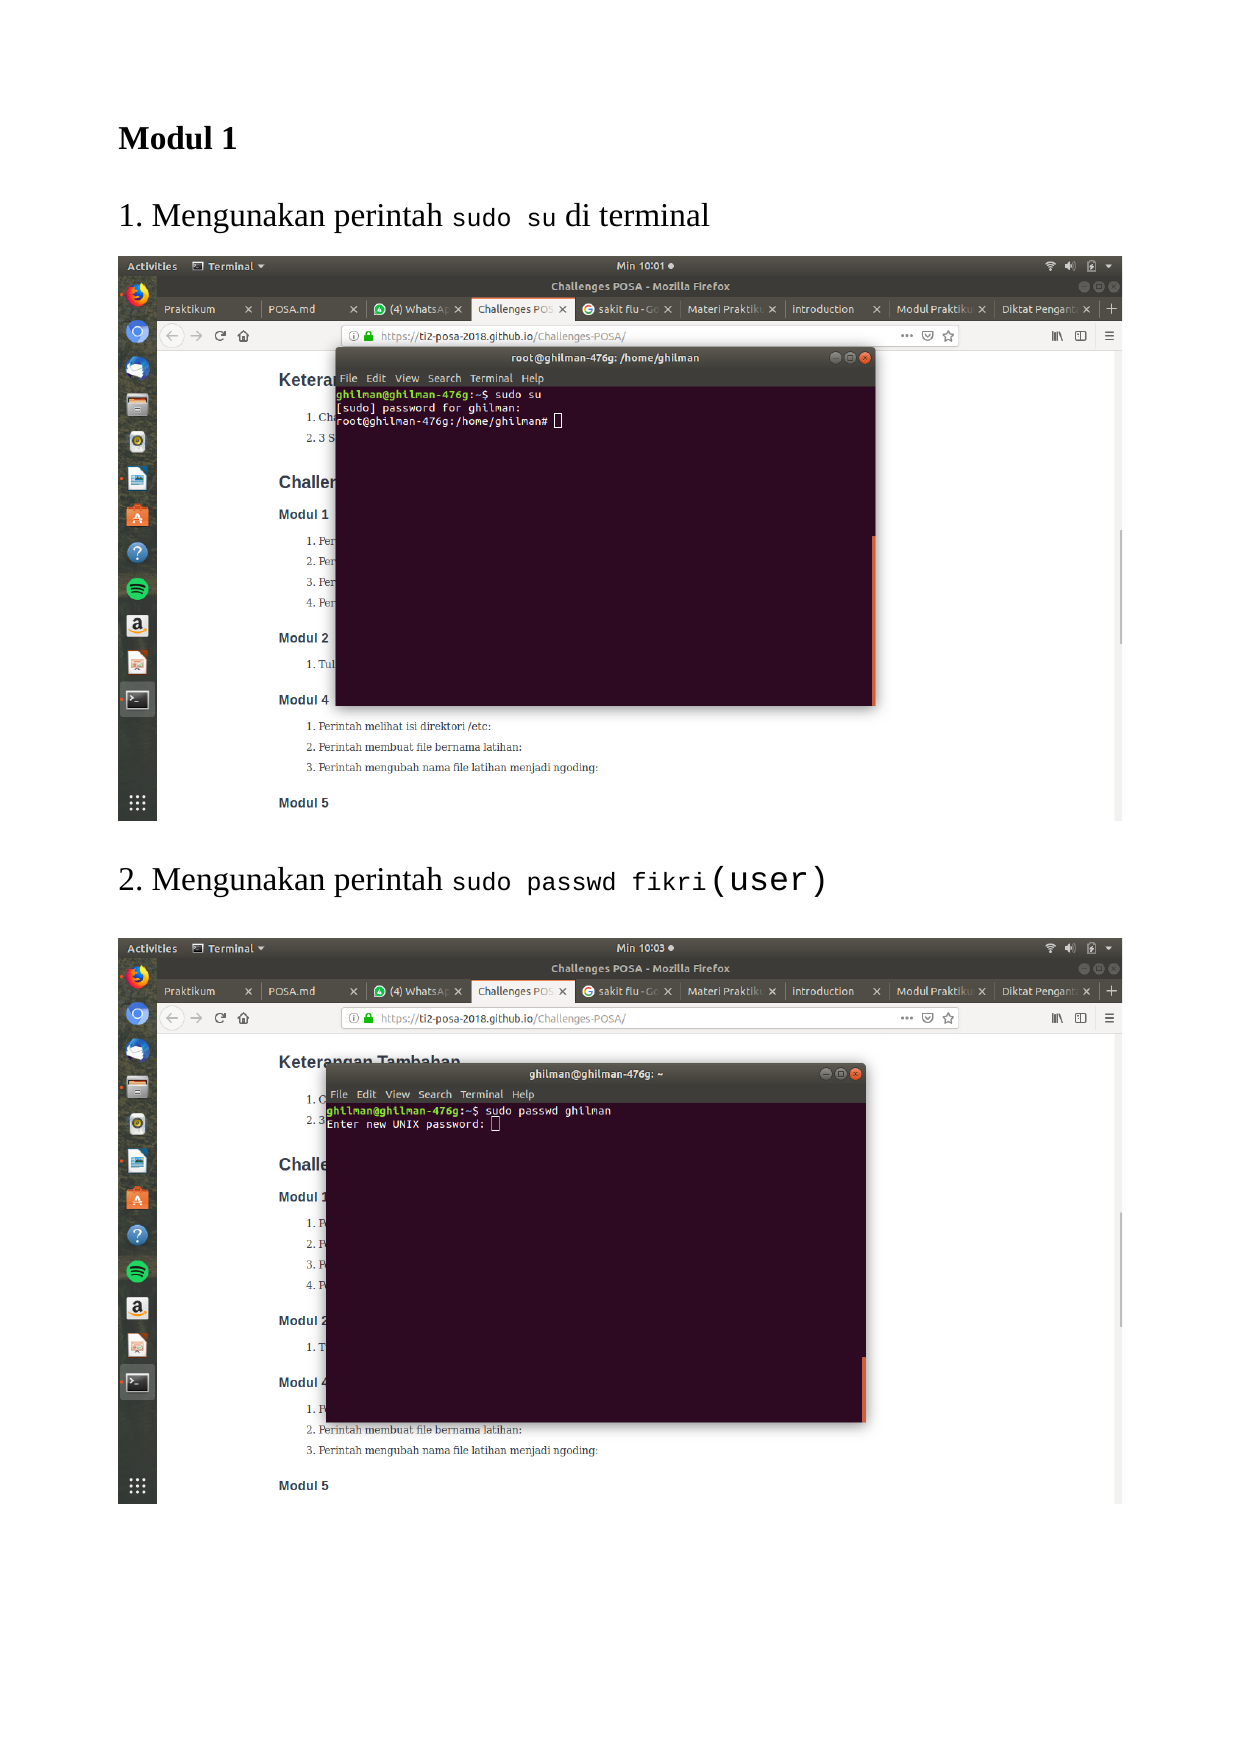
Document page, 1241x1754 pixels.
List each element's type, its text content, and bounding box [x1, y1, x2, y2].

picture [118, 938, 1123, 1504]
text Modul 1 [118, 118, 1122, 156]
text 1. Mengunakan perintah sudo su di terminal [118, 195, 1122, 233]
picture [118, 256, 1123, 821]
text 2. Mengunakan perintah sudo passwd fikri (user) [118, 859, 1122, 901]
